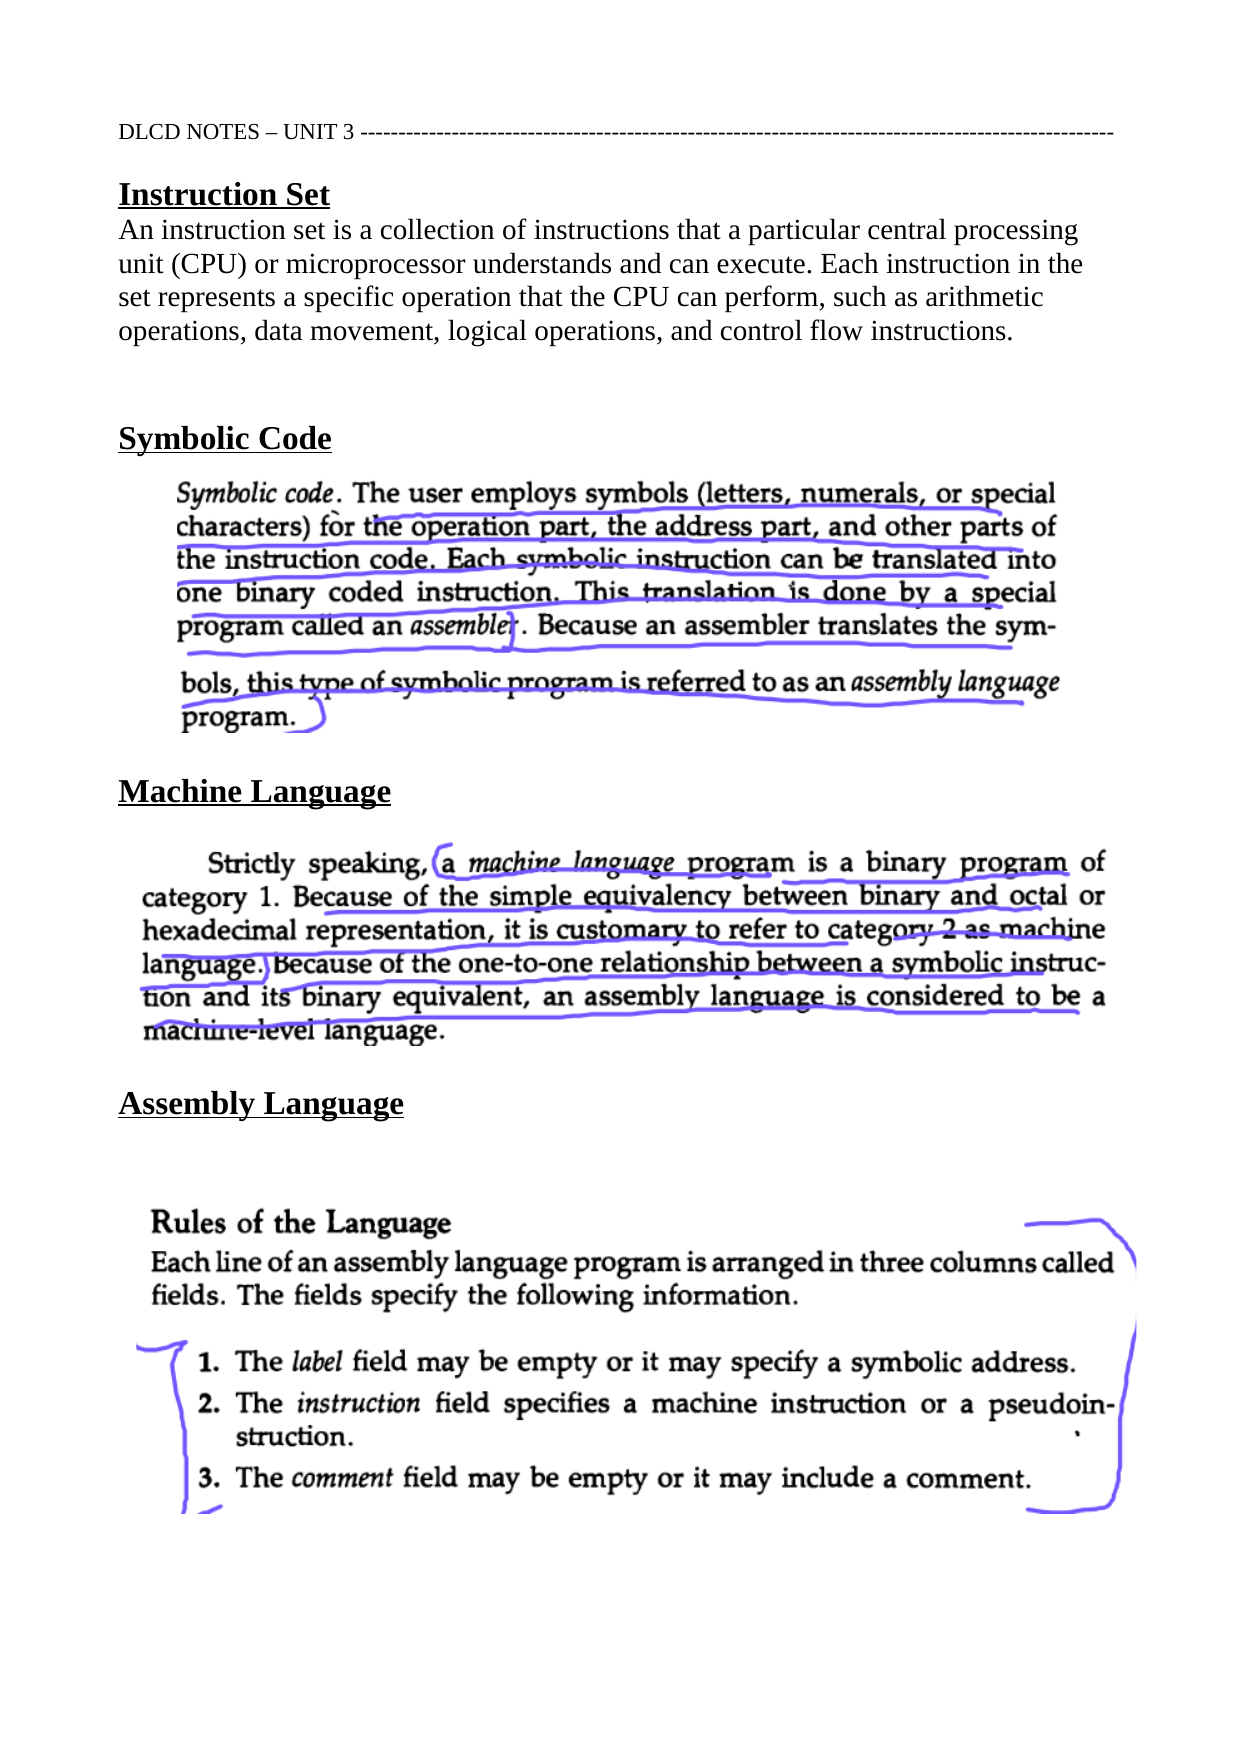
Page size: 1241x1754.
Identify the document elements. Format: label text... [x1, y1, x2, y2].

text Instruction Set [118, 174, 1122, 212]
text Symbolic Code [118, 418, 1122, 457]
picture [124, 837, 1116, 1046]
text Assembly Language [118, 1083, 1122, 1122]
text Machine Language [118, 771, 1122, 809]
picture [136, 1200, 1137, 1514]
picture [173, 475, 1067, 733]
text An instruction set is a collection of instructions that a particular central processing unit (CPU) or microprocessor understands and can execute. Each instruction in the set represents a specific operation that the CPU can perform, such as arithmetic operations, data movement, logical operations, and control flow instructions. [118, 212, 1122, 346]
